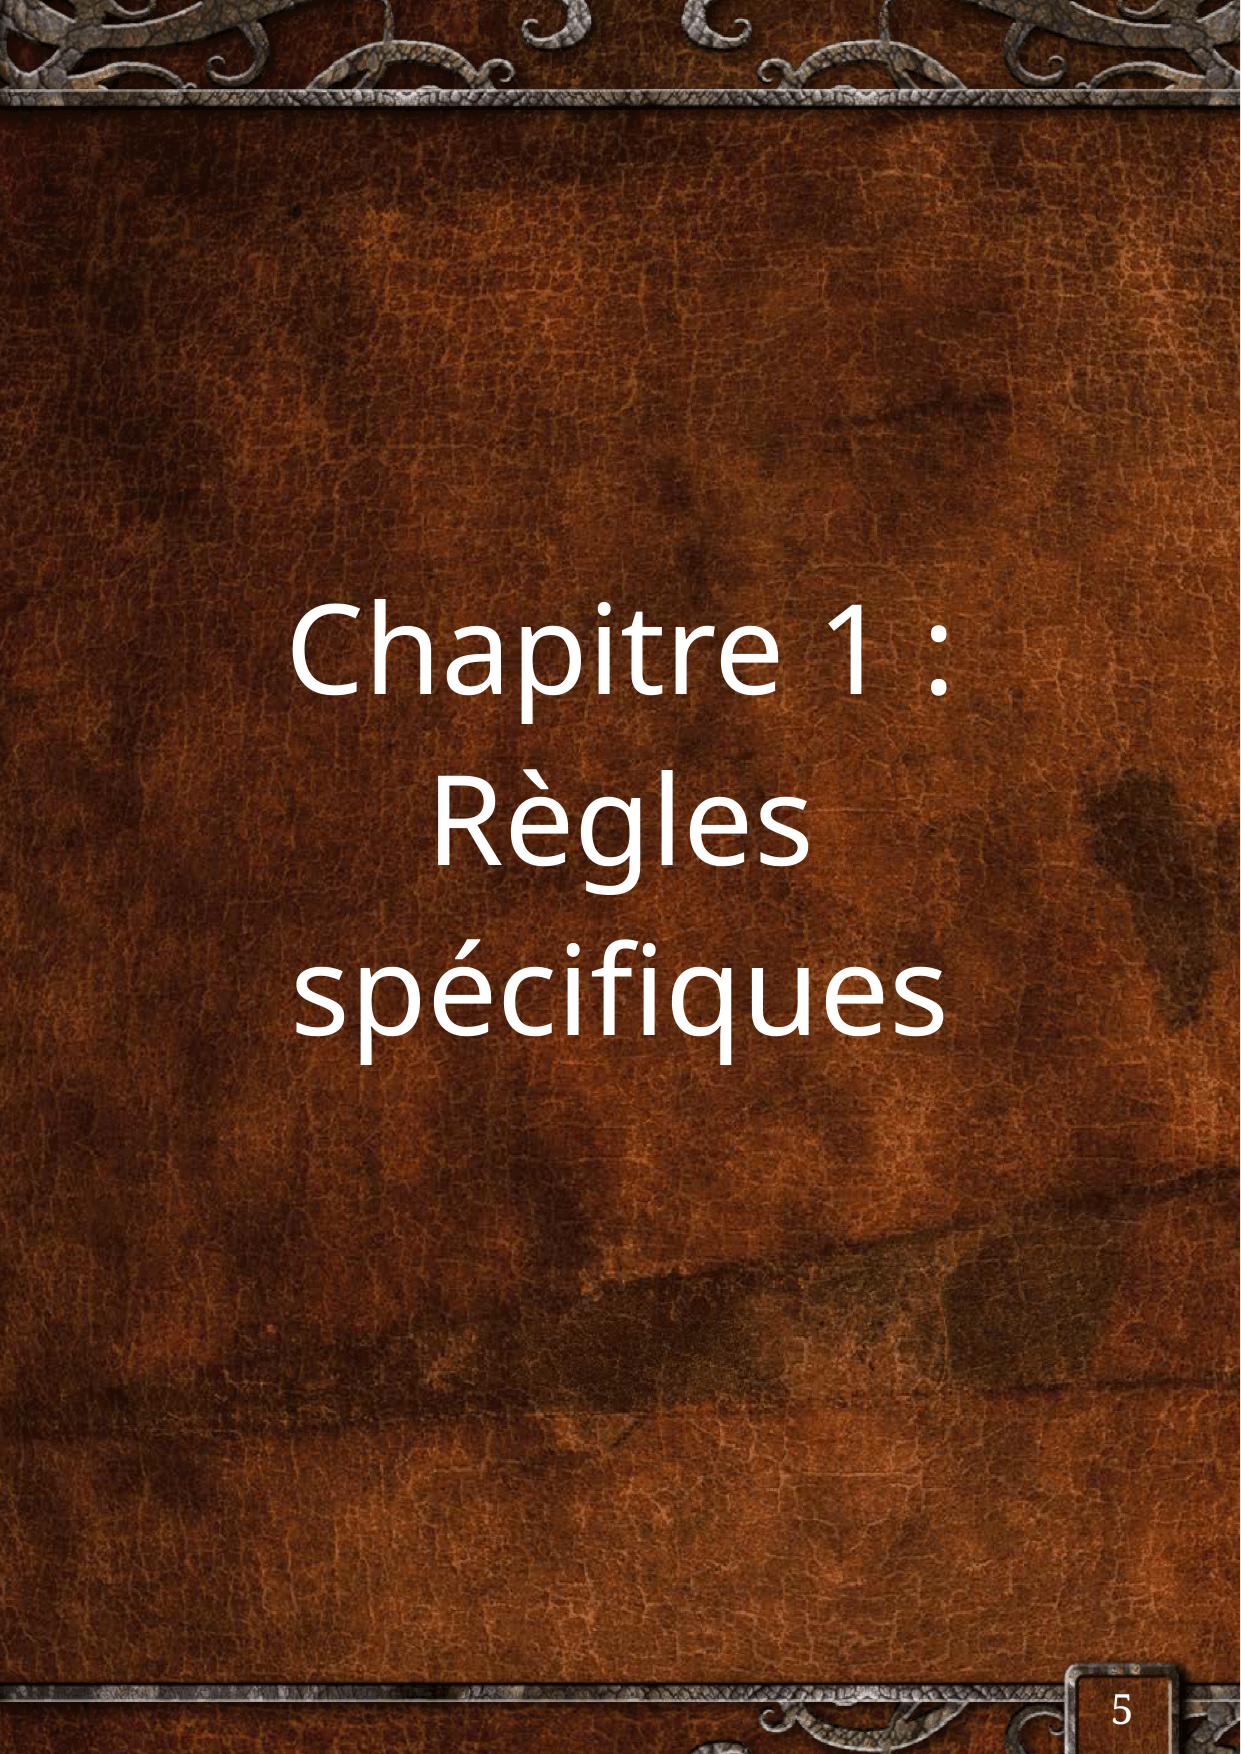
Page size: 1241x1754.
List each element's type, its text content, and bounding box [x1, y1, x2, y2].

subtitle Chapitre 1 : Règles spécifiques [0, 266, 1240, 1072]
picture [0, 0, 1241, 1754]
